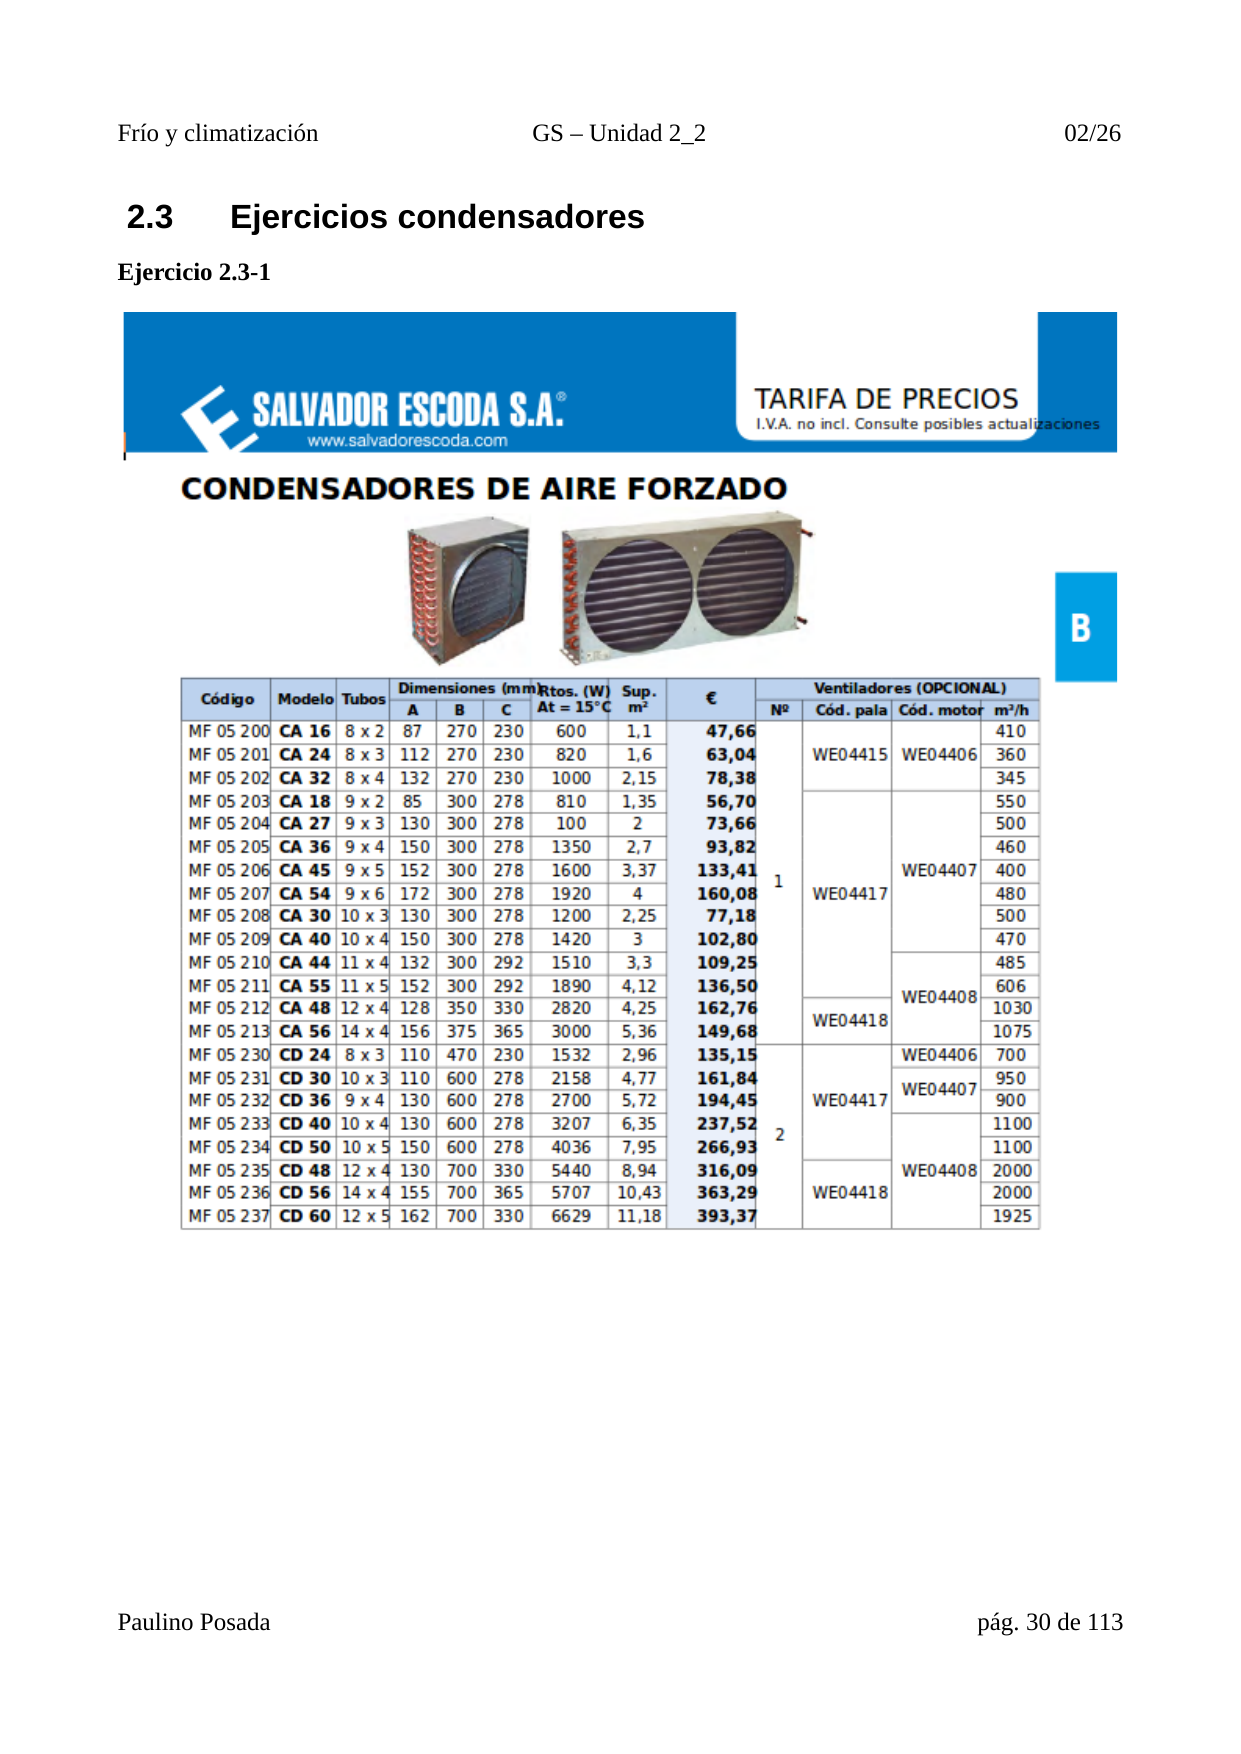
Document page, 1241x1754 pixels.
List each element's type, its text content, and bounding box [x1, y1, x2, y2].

subtitle Ejercicios condensadores [117, 197, 1123, 236]
text Ejercicio 2.3-1 [117, 257, 1123, 285]
picture [1073, 614, 1091, 641]
picture [123, 312, 1118, 1241]
